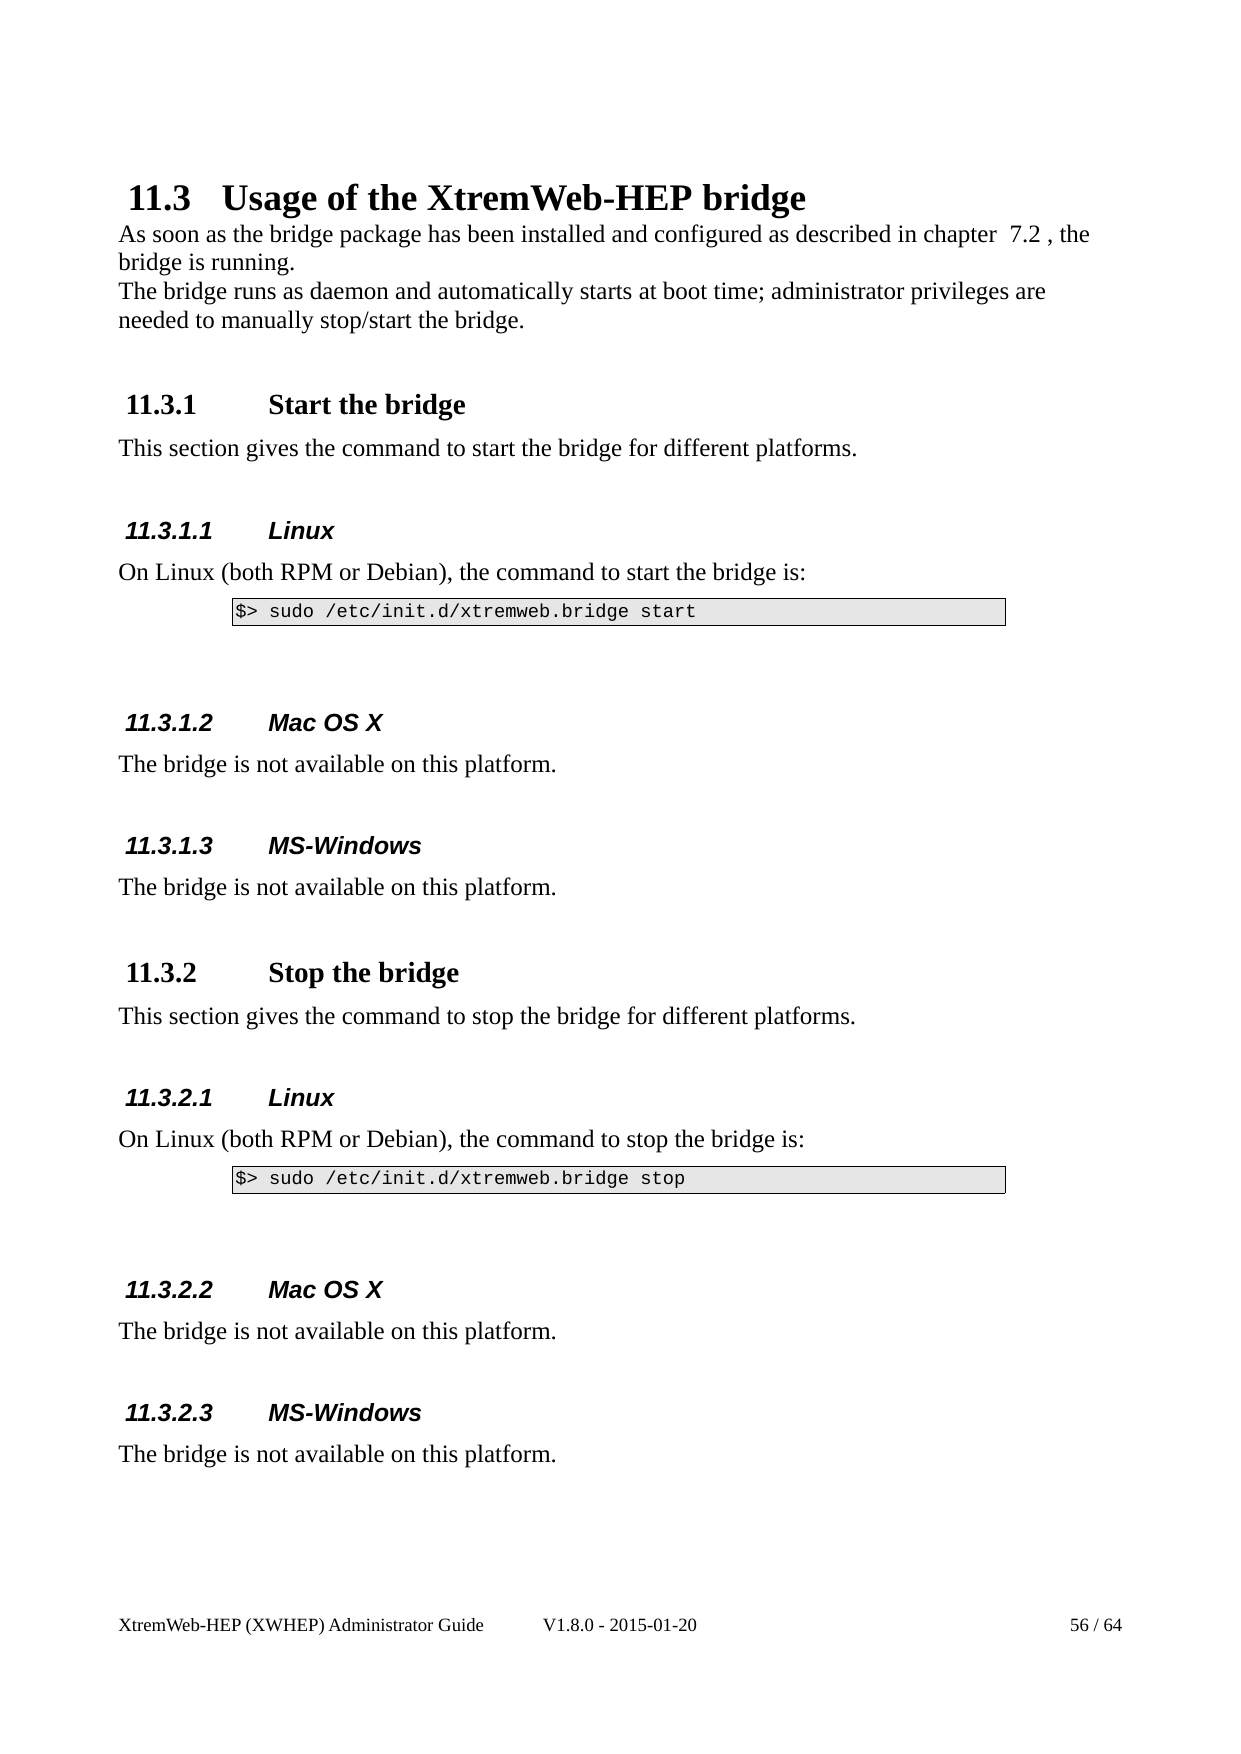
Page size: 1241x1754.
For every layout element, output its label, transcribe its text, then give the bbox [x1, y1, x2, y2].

subtitle Mac OS X [118, 708, 1122, 736]
text On Linux (both RPM or Debian), the command to stop the bridge is: [118, 1124, 1122, 1153]
text $> sudo /etc/init.d/xtremweb.bridge stop [233, 1167, 1005, 1193]
text The bridge is not available on this platform. [118, 1439, 1122, 1468]
subtitle Linux [118, 516, 1122, 544]
subtitle Mac OS X [118, 1275, 1122, 1303]
text This section gives the command to start the bridge for different platforms. [118, 433, 1122, 462]
text The bridge is not available on this platform. [118, 872, 1122, 901]
subtitle MS-Windows [118, 831, 1122, 860]
text On Linux (both RPM or Debian), the command to start the bridge is: [118, 557, 1122, 586]
subtitle Usage of the XtremWeb-HEP bridge [118, 176, 1122, 219]
text The bridge is not available on this platform. [118, 749, 1122, 777]
subtitle Start the bridge [118, 387, 1122, 421]
subtitle Linux [118, 1083, 1122, 1112]
subtitle MS-Windows [118, 1398, 1122, 1427]
text The bridge runs as daemon and automatically starts at boot time; administrator privileges are needed to manually stop/start the bridge. [118, 276, 1122, 334]
text $> sudo /etc/init.d/xtremweb.bridge start [233, 599, 1005, 625]
text As soon as the bridge package has been installed and configured as described in chapter 7.2, the bridge is running. [118, 219, 1122, 276]
subtitle Stop the bridge [118, 955, 1122, 988]
text This section gives the command to stop the bridge for different platforms. [118, 1001, 1122, 1029]
text The bridge is not available on this platform. [118, 1316, 1122, 1345]
